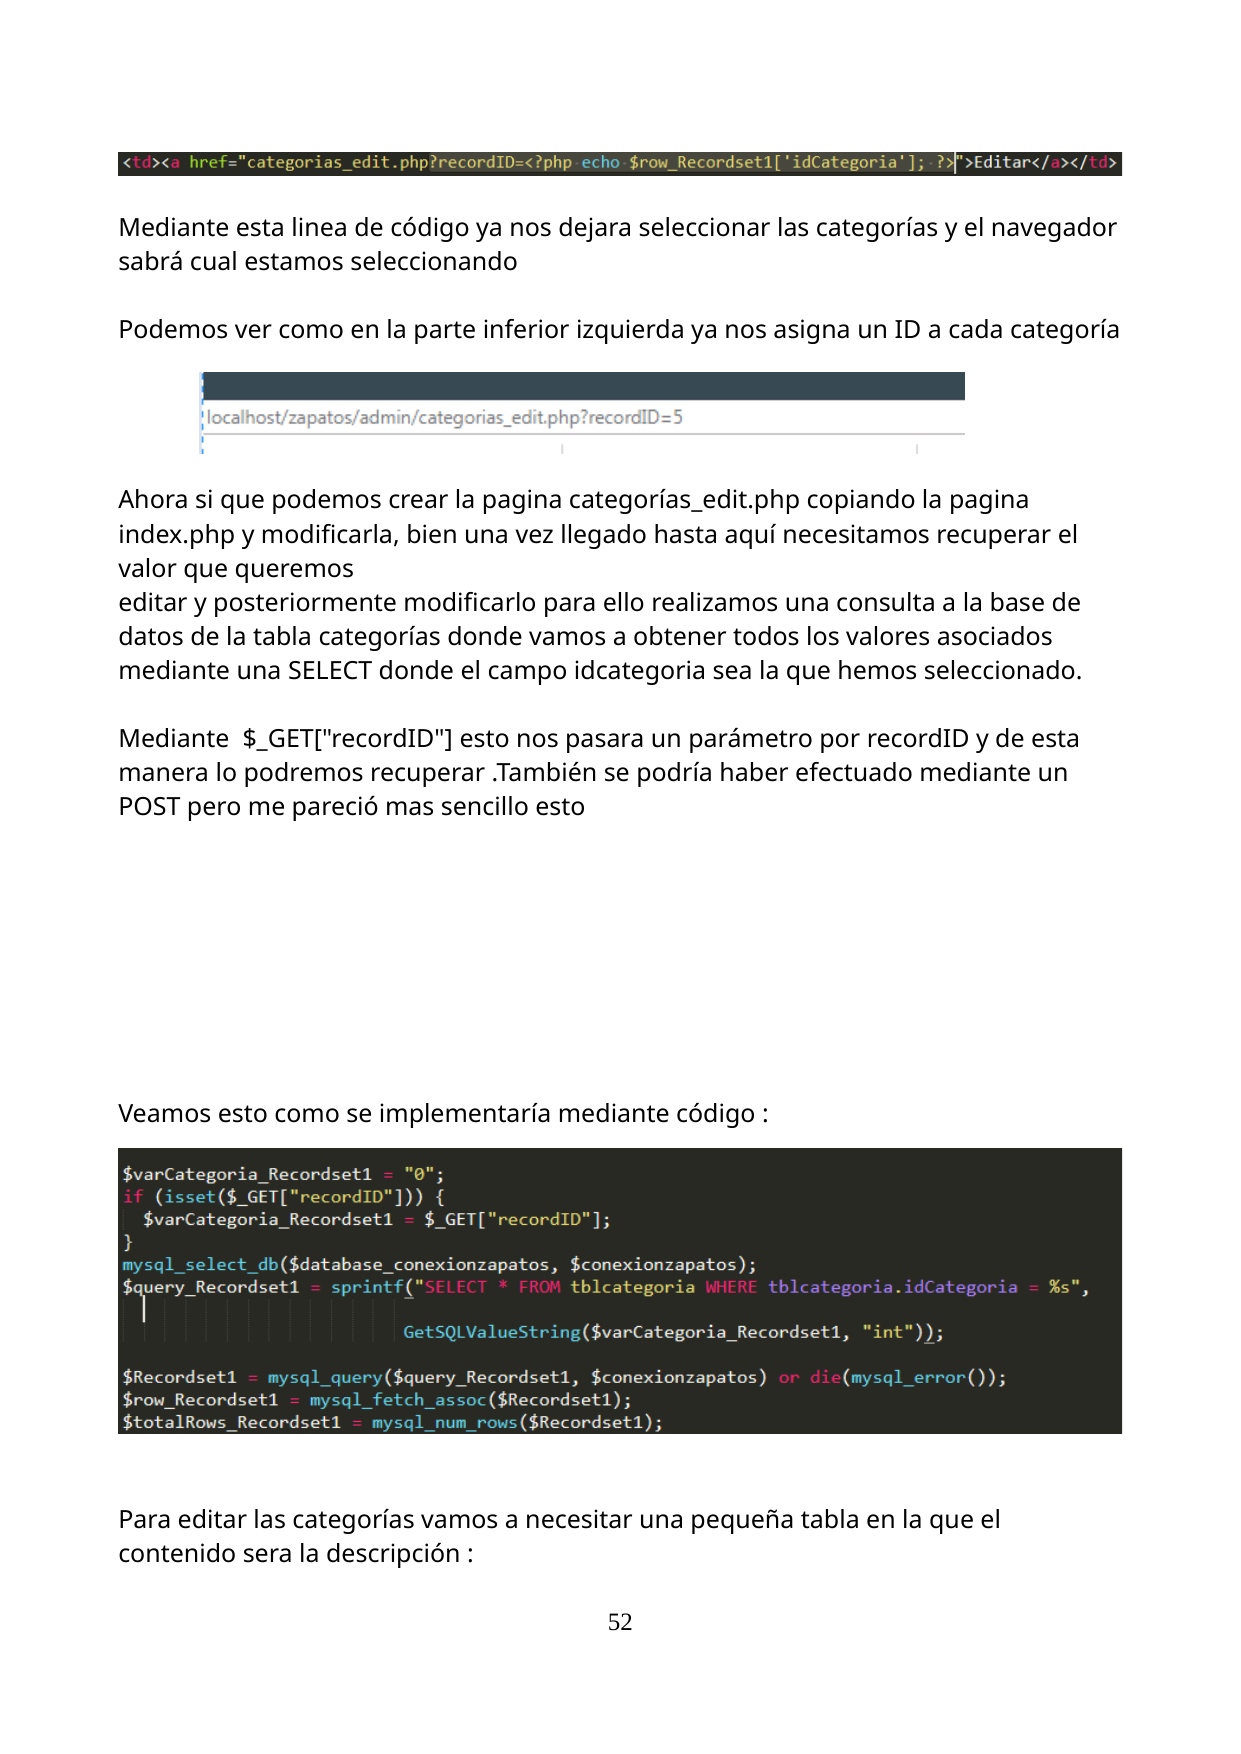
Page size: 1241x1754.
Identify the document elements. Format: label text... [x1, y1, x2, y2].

text Veamos esto como se implementaría mediante código : [118, 1095, 1122, 1129]
picture [199, 372, 965, 454]
picture [118, 152, 1123, 176]
picture [118, 1148, 1123, 1434]
text Podemos ver como en la parte inferior izquierda ya nos asigna un ID a cada categoría [118, 312, 1122, 346]
text editar y posteriormente modificarlo para ello realizamos una consulta a la base de datos de la tabla categorías donde vamos a obtener todos los valores asociados mediante una SELECT donde el campo idcategoria sea la que hemos seleccionado. [118, 584, 1122, 687]
text Para editar las categorías vamos a necesitar una pequeña tabla en la que el contenido sera la descripción : [118, 1502, 1122, 1570]
text Mediante $_GET["recordID"] esto nos pasara un parámetro por recordID y de esta manera lo podremos recuperar .También se podría haber efectuado mediante un POST pero me pareció mas sencillo esto [118, 721, 1122, 823]
text Mediante esta linea de código ya nos dejara seleccionar las categorías y el navegador sabrá cual estamos seleccionando [118, 210, 1122, 278]
text Ahora si que podemos crear la pagina categorías_edit.php copiando la pagina index.php y modificarla, bien una vez llegado hasta aquí necesitamos recuperar el valor que queremos [118, 482, 1122, 584]
